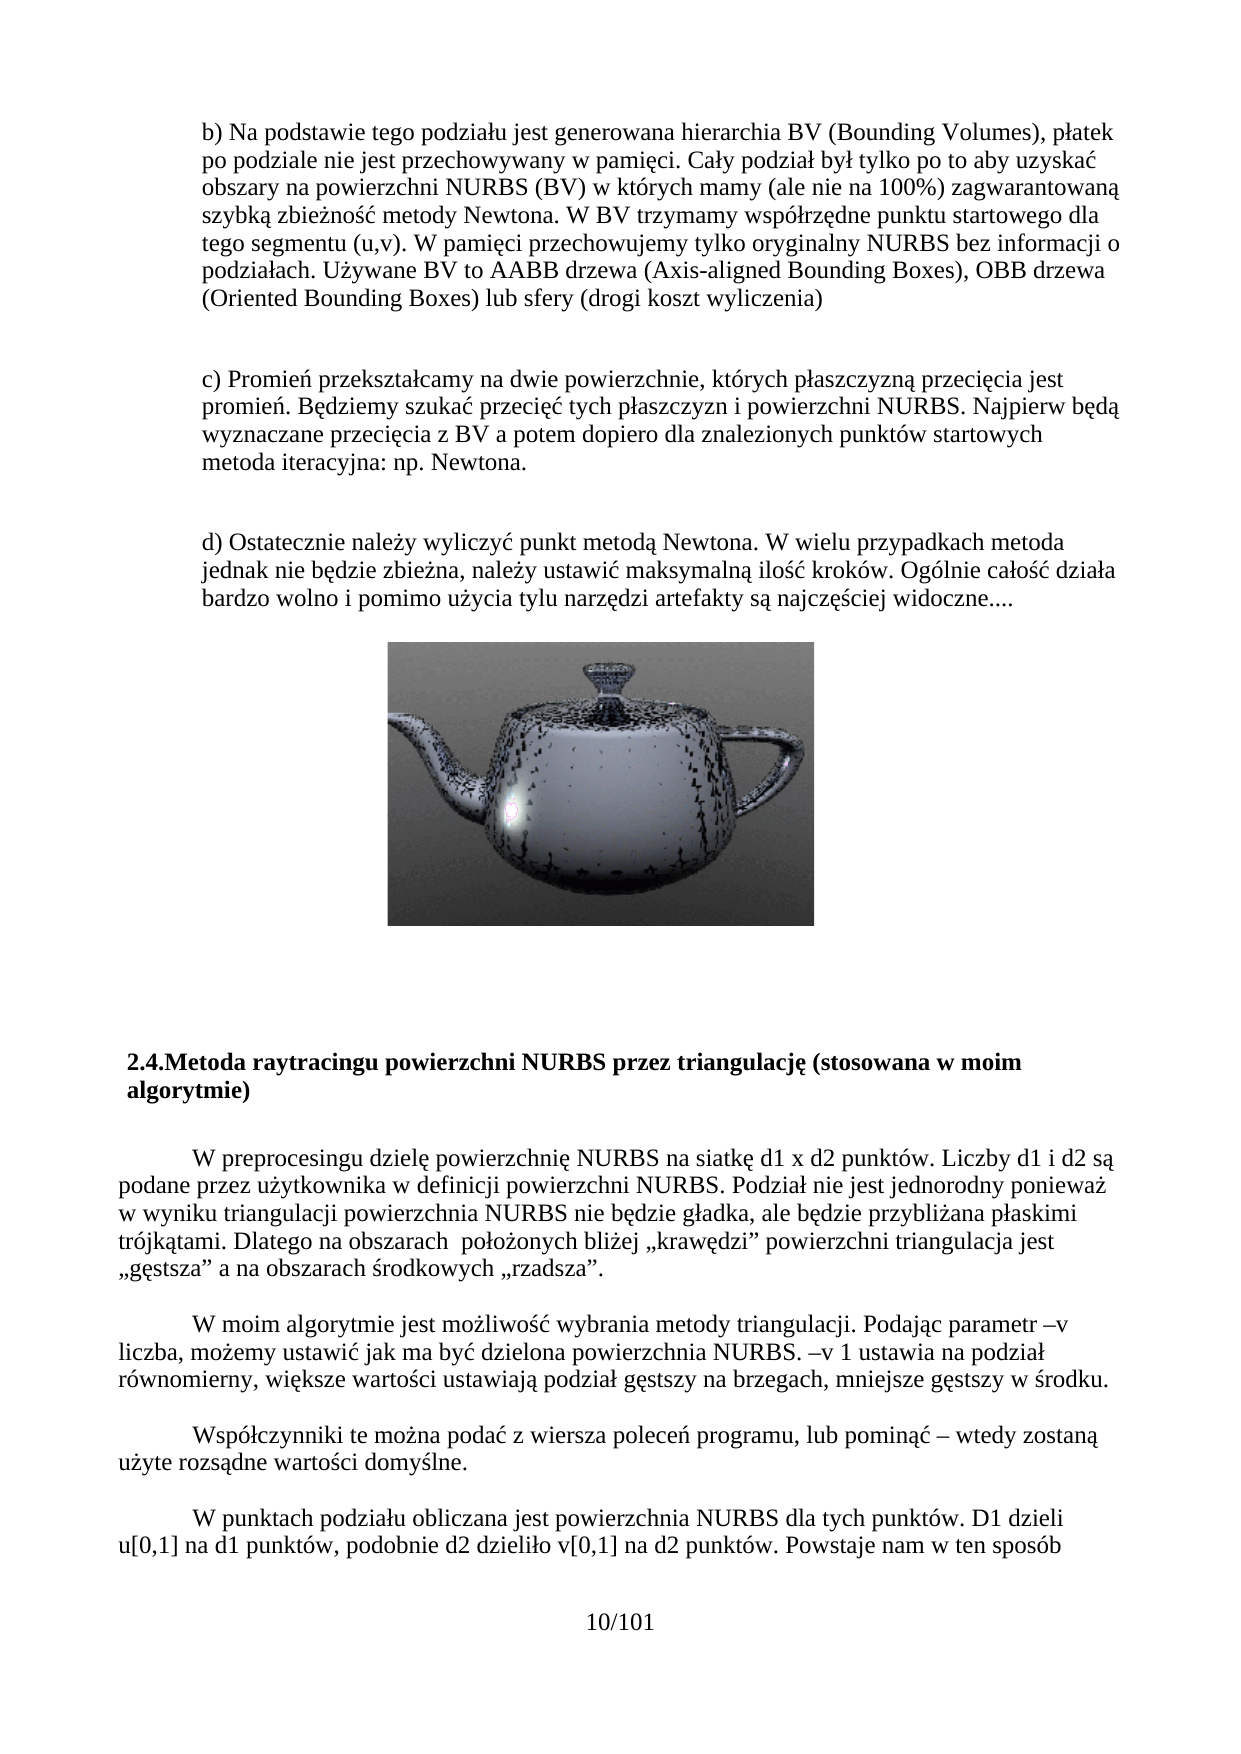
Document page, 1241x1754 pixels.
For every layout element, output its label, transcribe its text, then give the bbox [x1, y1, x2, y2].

picture [387, 642, 815, 926]
text b) Na podstawie tego podziału jest generowana hierarchia BV (Bounding Volumes), płatek po podziale nie jest przechowywany w pamięci. Cały podział był tylko po to aby uzyskać obszary na powierzchni NURBS (BV) w których mamy (ale nie na 100%) zagwarantowaną szybką zbieżność metody Newtona. W BV trzymamy współrzędne punktu startowego dla tego segmentu (u,v). W pamięci przechowujemy tylko oryginalny NURBS bez informacji o podziałach. Używane BV to AABB drzewa (Axis-aligned Bounding Boxes), OBB drzewa (Oriented Bounding Boxes) lub sfery (drogi koszt wyliczenia) [202, 118, 1122, 312]
text W punktach podziału obliczana jest powierzchnia NURBS dla tych punktów. D1 dzieli u[0,1] na d1 punktów, podobnie d2 dzieliło v[0,1] na d2 punktów. Powstaje nam w ten sposób [118, 1504, 1122, 1559]
text W preprocesingu dzielę powierzchnię NURBS na siatkę d1 x d2 punktów. Liczby d1 i d2 są podane przez użytkownika w definicji powierzchni NURBS. Podział nie jest jednorodny ponieważ w wyniku triangulacji powierzchnia NURBS nie będzie gładka, ale będzie przybliżana płaskimi trójkątami. Dlatego na obszarach położonych bliżej „krawędzi” powierzchni triangulacja jest „gęstsza” a na obszarach środkowych „rzadsza”. [118, 1144, 1122, 1282]
text Współczynniki te można podać z wiersza poleceń programu, lub pominąć – wtedy zostaną użyte rozsądne wartości domyślne. [118, 1421, 1122, 1476]
text c) Promień przekształcamy na dwie powierzchnie, których płaszczyzną przecięcia jest promień. Będziemy szukać przecięć tych płaszczyzn i powierzchni NURBS. Najpierw będą wyznaczane przecięcia z BV a potem dopiero dla znalezionych punktów startowych metoda iteracyjna: np. Newtona. [202, 365, 1122, 476]
list Metoda raytracingu powierzchni NURBS przez triangulację (stosowana w moim algorytmie) [127, 1048, 1122, 1103]
text W moim algorytmie jest możliwość wybrania metody triangulacji. Podając parametr –v liczba, możemy ustawić jak ma być dzielona powierzchnia NURBS. –v 1 ustawia na podział równomierny, większe wartości ustawiają podział gęstszy na brzegach, mniejsze gęstszy w środku. [118, 1310, 1122, 1393]
text d) Ostatecznie należy wyliczyć punkt metodą Newtona. W wielu przypadkach metoda jednak nie będzie zbieżna, należy ustawić maksymalną ilość kroków. Ogólnie całość działa bardzo wolno i pomimo użycia tylu narzędzi artefakty są najczęściej widoczne.... [202, 528, 1122, 611]
